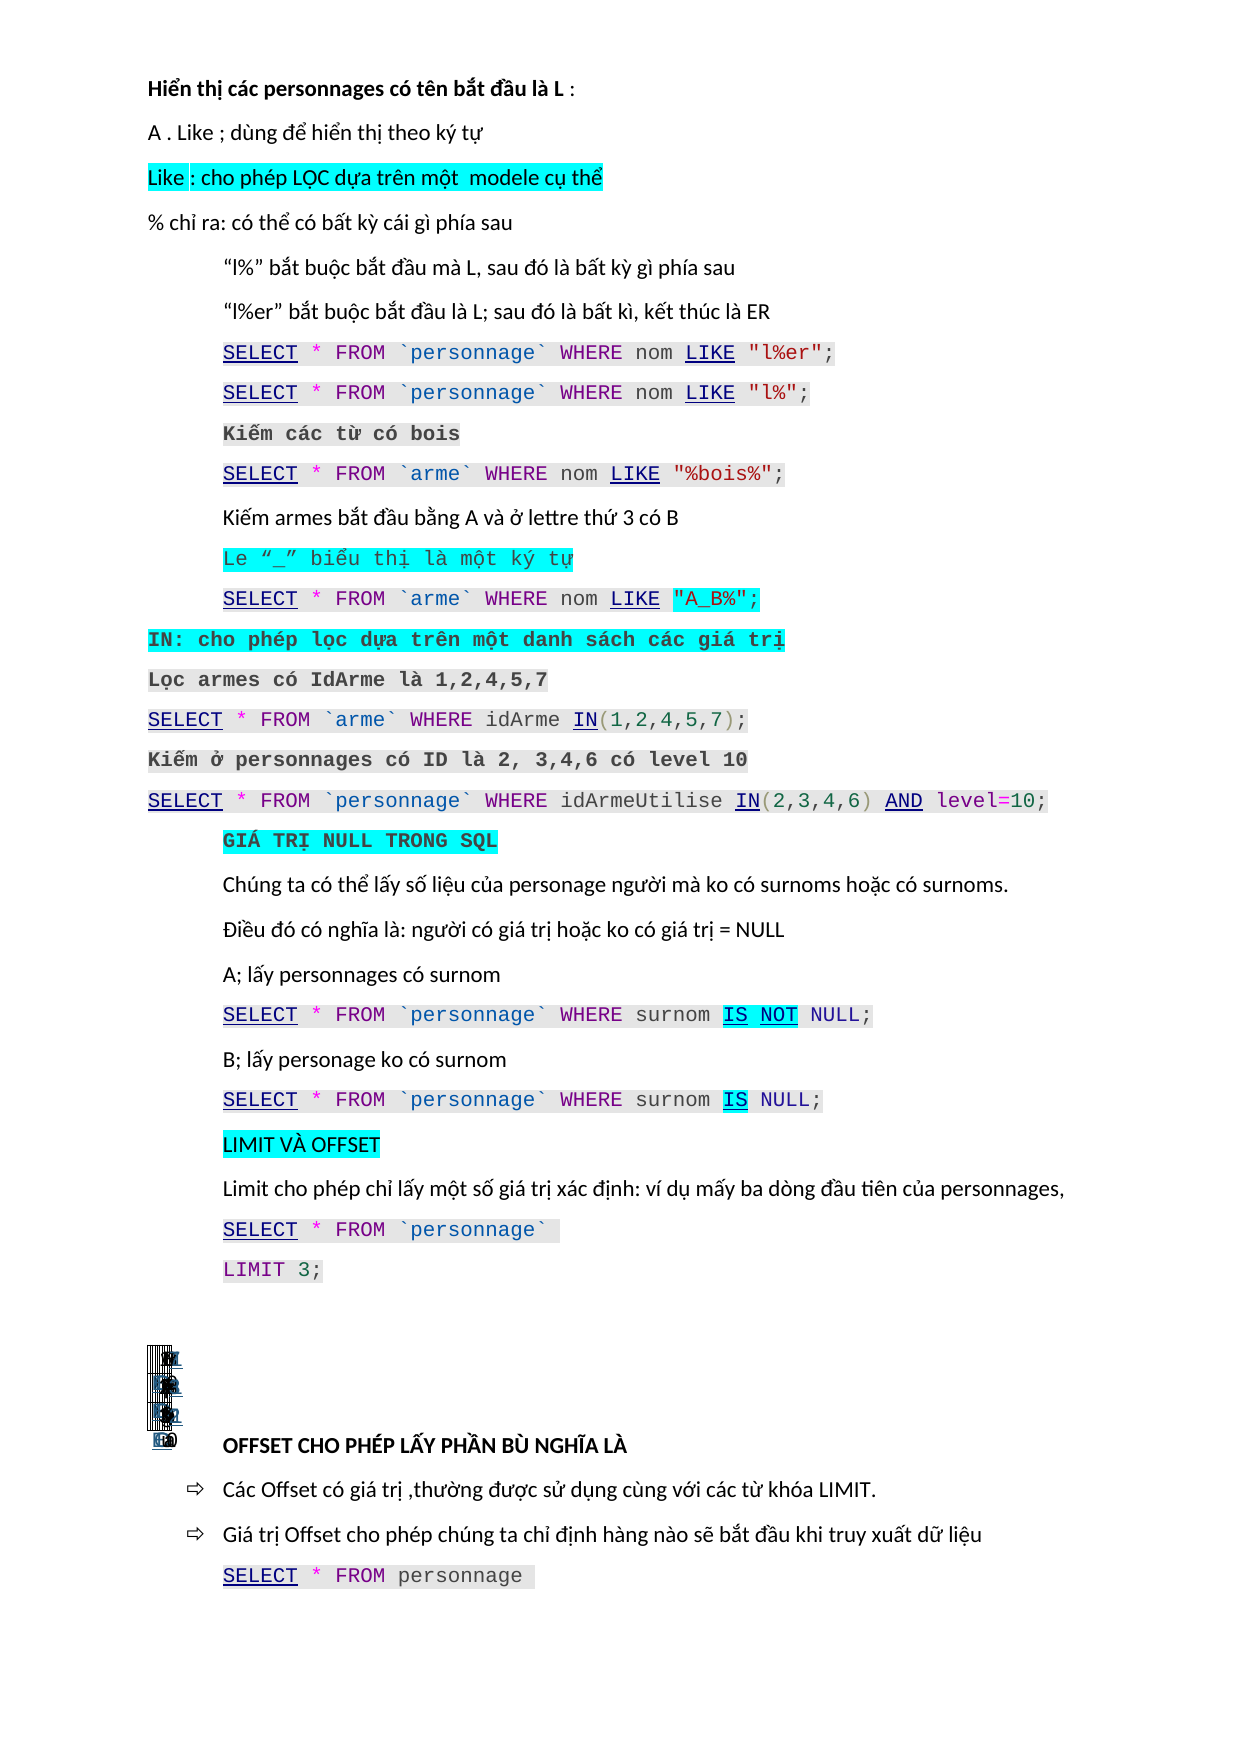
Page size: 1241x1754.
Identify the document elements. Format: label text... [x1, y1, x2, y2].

list Le “_” biểu thị là một ký tự [223, 548, 1093, 572]
text IN: cho phép lọc dựa trên một danh sách các giá trị [148, 628, 1093, 652]
text Lọc armes có IdArme là 1,2,4,5,7 [148, 669, 1093, 692]
text Kiếm ở personnages có ID là 2, 3,4,6 có level 10 [148, 749, 1093, 773]
list SELECT * FROM `arme` WHERE nom LIKE "%bois%"; [223, 463, 1093, 487]
text A . Like ; dùng để hiển thị theo ký tự [148, 118, 1093, 147]
list Các Offset có giá trị ,thường được sử dụng cùng với các từ khóa LIMIT. [185, 1476, 1093, 1504]
list Chúng ta có thể lấy số liệu của personage người mà ko có surnoms hoặc có surnoms. [223, 870, 1093, 898]
list SELECT * FROM `personnage` WHERE surnom IS NOT NULL; [223, 1004, 1093, 1028]
list SELECT * FROM `personnage` [223, 1219, 1093, 1243]
list SELECT * FROM `personnage` WHERE nom LIKE "l%"; [223, 382, 1093, 406]
list LIMIT VÀ OFFSET [223, 1130, 1093, 1158]
list A; lấy personnages có surnom [223, 960, 1093, 988]
list SELECT * FROM personnage [223, 1565, 1093, 1589]
list Limit cho phép chỉ lấy một số giá trị xác định: ví dụ mấy ba dòng đầu tiên của personnages, [223, 1174, 1093, 1202]
list SELECT * FROM `arme` WHERE nom LIKE "A_B%"; [223, 588, 1093, 612]
list SELECT * FROM `personnage` WHERE nom LIKE "l%er"; [223, 342, 1093, 366]
list “l%er” bắt buộc bắt đầu là L; sau đó là bất kì, kết thúc là ER [223, 297, 1093, 325]
list B; lấy personage ko có surnom [223, 1045, 1093, 1073]
list Kiếm armes bắt đầu bằng A và ở lettre thứ 3 có B [223, 503, 1093, 531]
list “l%” bắt buộc bắt đầu mà L, sau đó là bất kỳ gì phía sau [223, 253, 1093, 281]
list SELECT * FROM `personnage` WHERE surnom IS NULL; [223, 1089, 1093, 1113]
list LIMIT 3; [223, 1259, 1093, 1283]
list OFFSET CHO PHÉP LẤY PHẦN BÙ NGHĨA LÀ [223, 1431, 1093, 1459]
text Hiển thị các personnages có tên bắt đầu là L : [148, 74, 1093, 102]
text % chỉ ra: có thể có bất kỳ cái gì phía sau [148, 208, 1093, 236]
text SELECT * FROM `personnage` WHERE idArmeUtilise IN(2,3,4,6) AND level=10; [148, 790, 1093, 813]
list GIÁ TRỊ NULL TRONG SQL [223, 830, 1093, 854]
list Kiếm các từ có bois [223, 423, 1093, 446]
list Điều đó có nghĩa là: người có giá trị hoặc ko có giá trị = NULL [223, 915, 1093, 943]
text Like : cho phép LỌC dựa trên một modele cụ thể [148, 163, 1093, 191]
text SELECT * FROM `arme` WHERE idArme IN(1,2,4,5,7); [148, 709, 1093, 733]
list Giá trị Offset cho phép chúng ta chỉ định hàng nào sẽ bắt đầu khi truy xuất dữ liệu [185, 1520, 1093, 1548]
